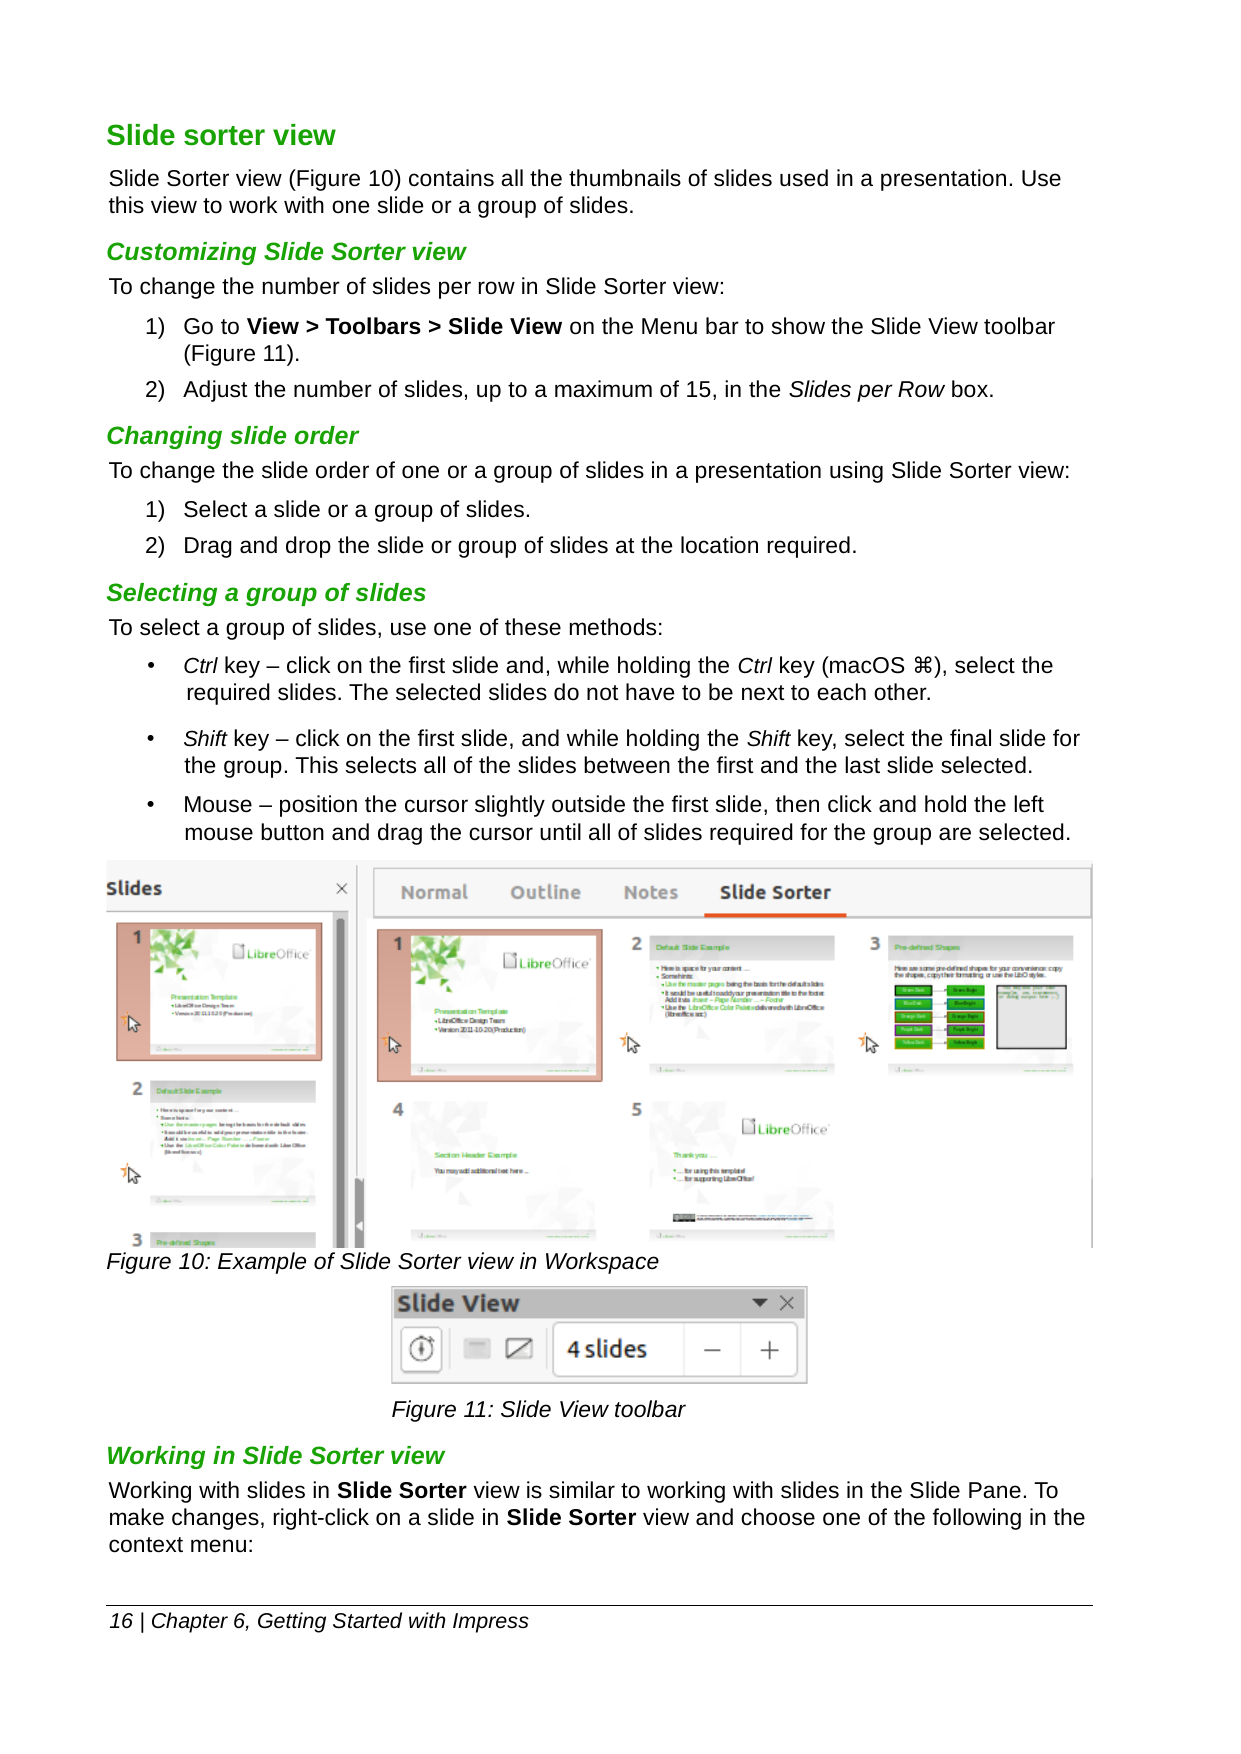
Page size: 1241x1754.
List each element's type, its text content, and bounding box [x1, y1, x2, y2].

text Figure 10: Example of Slide Sorter view in Workspace [106, 1248, 1093, 1274]
list Adjust the number of slides, up to a maximum of 15, in the Slides per Row box. [165, 375, 1093, 402]
list Select a slide or a group of slides. [165, 496, 1093, 523]
subtitle Slide sorter view [106, 118, 1093, 152]
list Mouse – position the cursor slightly outside the first slide, then click and hold the left mouse button and drag the cursor until all of slides required for the group are selected. [144, 788, 1093, 848]
subtitle Changing slide order [106, 421, 1093, 450]
text Working with slides in Slide Sorter view is similar to working with slides in the Slide Pane. To make changes, right-click on a slide in Slide Sorter view and choose one of the following in the context menu: [108, 1476, 1093, 1558]
text Slide Sorter view (Figure 10) contains all the thumbnails of slides used in a presentation. Use this view to work with one slide or a group of slides. [108, 164, 1093, 218]
list To select a group of slides, use one of these methods: [108, 613, 1093, 640]
text Figure 11: Slide View toolbar [391, 1395, 807, 1422]
subtitle Customizing Slide Sorter view [106, 237, 1093, 266]
picture [106, 860, 1093, 1248]
subtitle Working in Slide Sorter view [106, 1441, 1093, 1470]
subtitle Selecting a group of slides [106, 577, 1093, 607]
list To change the slide order of one or a group of slides in a presentation using Slide Sorter view: [108, 456, 1093, 483]
text To change the number of slides per row in Slide Sorter view: [108, 272, 1093, 299]
list Go to View > Toolbars > Slide View on the Menu bar to show the Slide View toolbar (Figure 11). [165, 312, 1093, 366]
list Ctrl key – click on the first slide and, while holding the Ctrl key (macOS ⌘), select the required slides. The selected slides do not have to be next to each other. [144, 649, 1093, 709]
list Shift key – click on the first slide, and while holding the Shift key, select the final slide for the group. This selects all of the slides between the first and the last slide selected. [144, 721, 1093, 778]
list Drag and drop the slide or group of slides at the location required. [165, 532, 1093, 559]
picture [391, 1286, 808, 1384]
